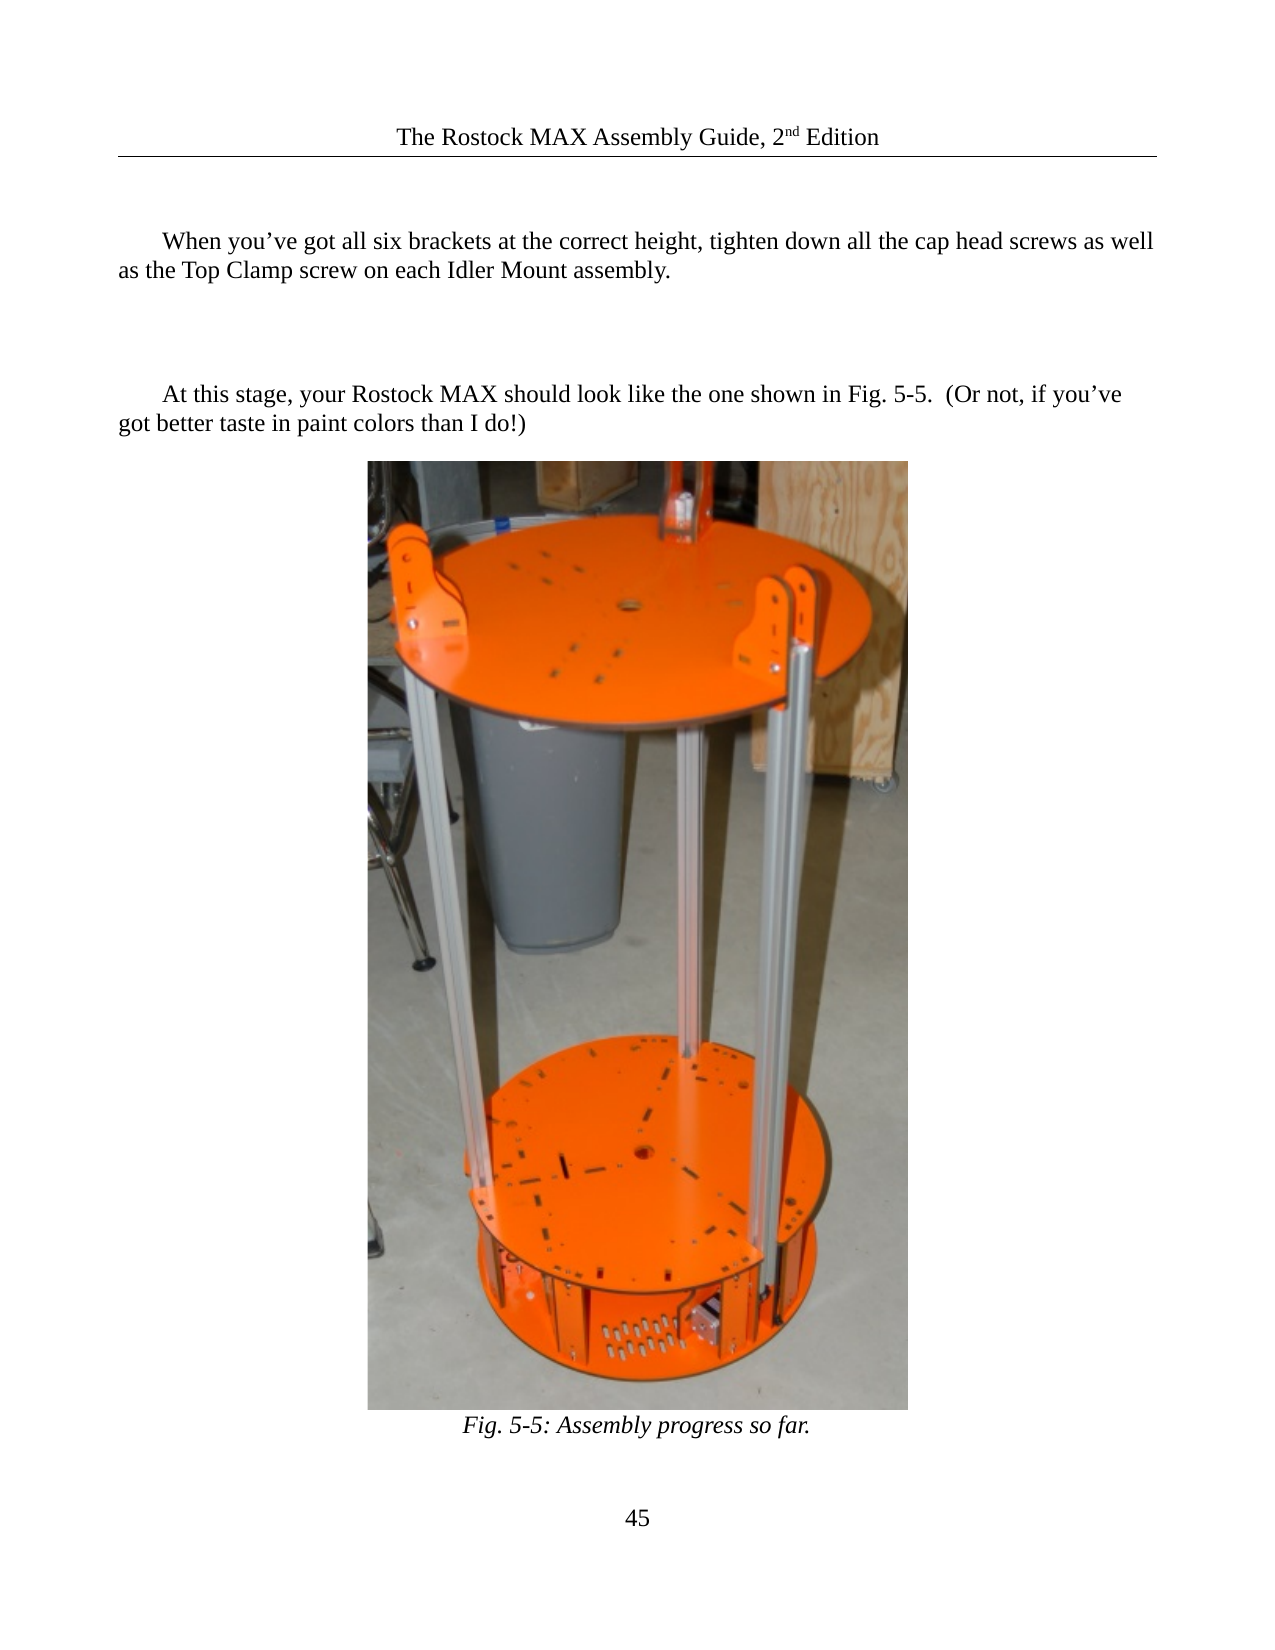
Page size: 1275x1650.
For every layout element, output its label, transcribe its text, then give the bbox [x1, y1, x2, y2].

picture [367, 461, 908, 1410]
text Fig. 5-5: Assembly progress so far. [367, 1410, 908, 1439]
text When you’ve got all six brackets at the correct height, tighten down all the cap head screws as well as the Top Clamp screw on each Idler Mount assembly. [118, 226, 1157, 284]
text At this stage, your Rostock MAX should look like the one shown in Fig. 5-5. (Or not, if you’ve got better taste in paint colors than I do!) [118, 379, 1157, 436]
